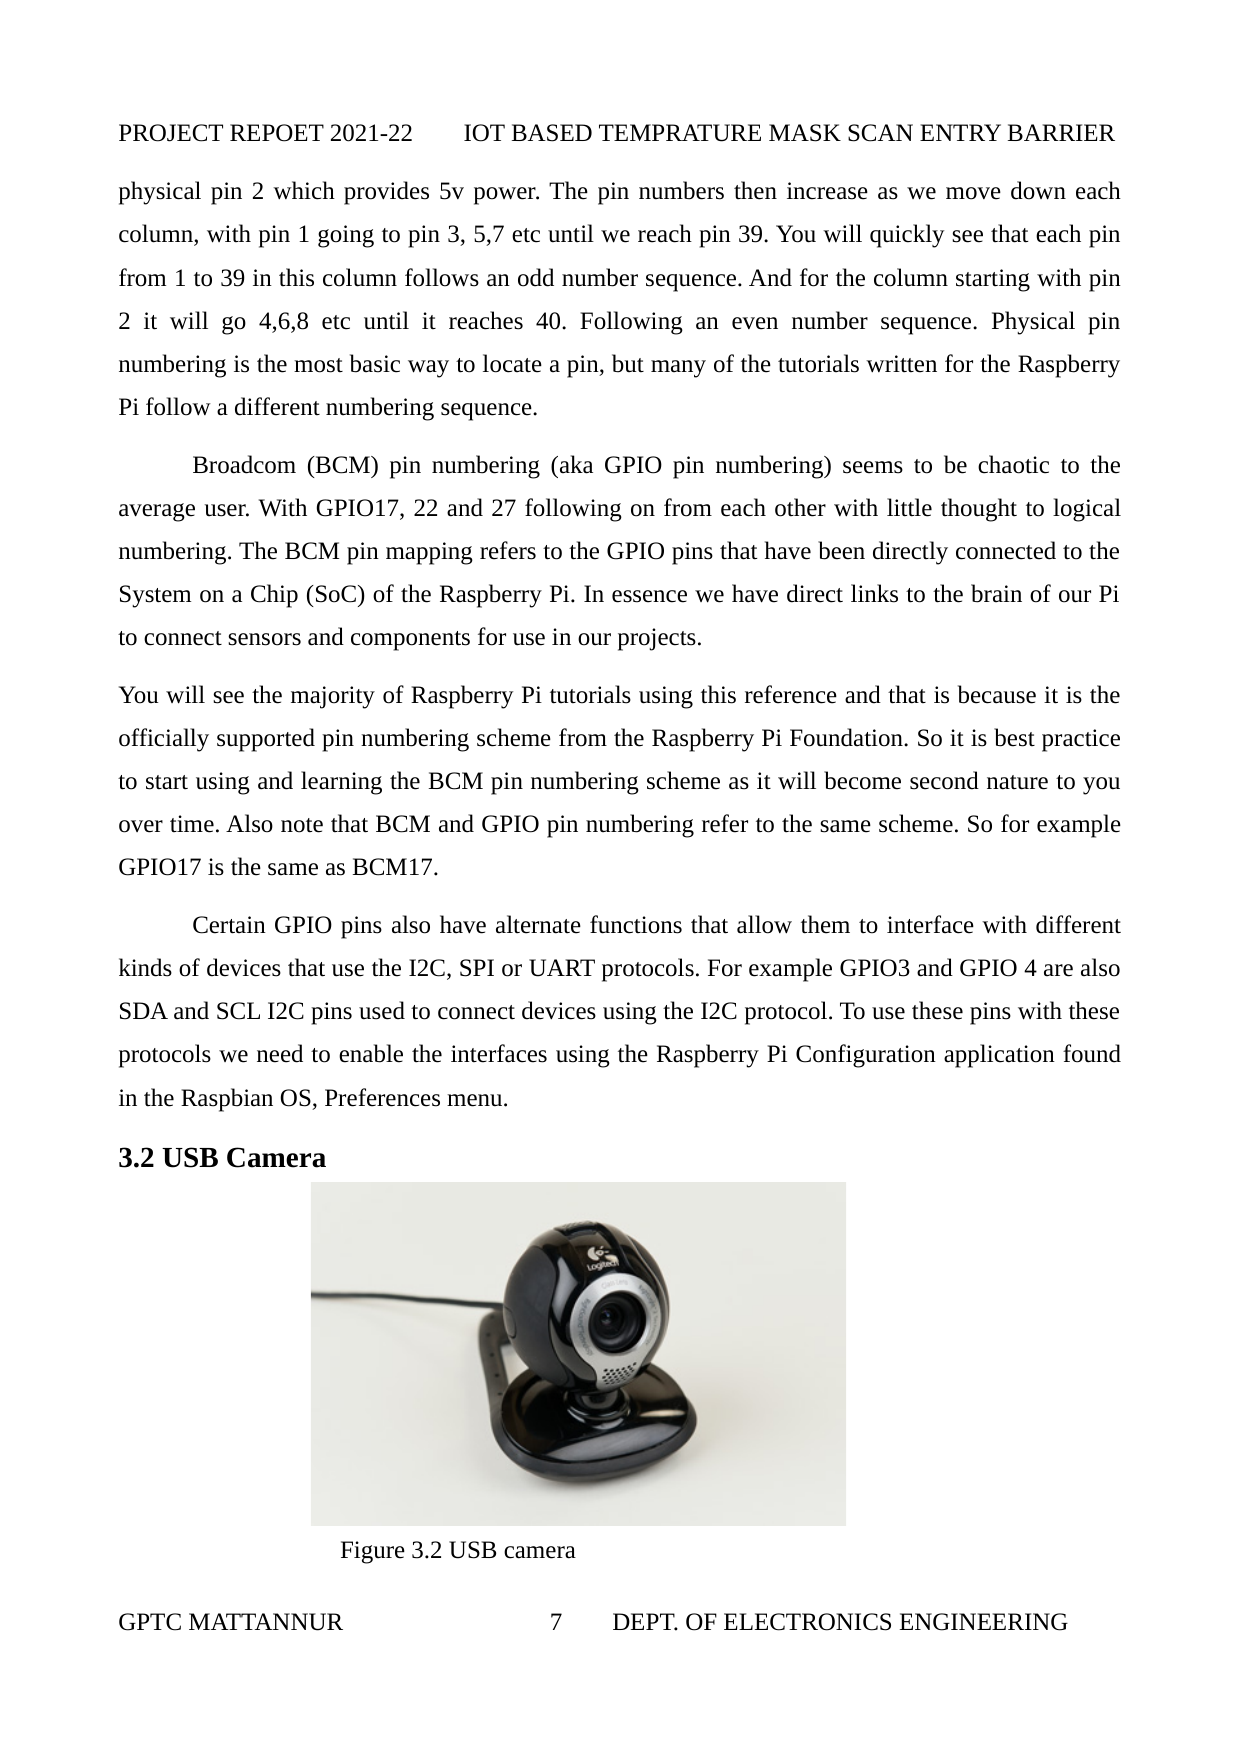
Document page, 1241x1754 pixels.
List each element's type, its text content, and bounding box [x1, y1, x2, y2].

picture [310, 1182, 847, 1526]
text Broadcom (BCM) pin numbering (aka GPIO pin numbering) seems to be chaotic to the average user. With GPIO17, 22 and 27 following on from each other with little thought to logical numbering. The BCM pin mapping refers to the GPIO pins that have been directly connected to the System on a Chip (SoC) of the Raspberry Pi. In essence we have direct links to the brain of our Pi to connect sensors and components for use in our projects. [118, 450, 1122, 651]
text Figure 3.2 USB camera [118, 1531, 1122, 1565]
text physical pin 2 which provides 5v power. The pin numbers then increase as we move down each column, with pin 1 going to pin 3, 5,7 etc until we reach pin 39. You will quickly see that each pin from 1 to 39 in this column follows an odd number sequence. And for the column starting with pin 2 it will go 4,6,8 etc until it reaches 40. Following an even number sequence. Physical pin numbering is the most basic way to locate a pin, but many of the tutorials written for the Raspberry Pi follow a different numbering sequence. [118, 176, 1122, 421]
text You will see the majority of Raspberry Pi tutorials using this reference and that is because it is the officially supported pin numbering scheme from the Raspberry Pi Foundation. So it is best practice to start using and learning the BCM pin numbering scheme as it will become second nature to you over time. Also note that BCM and GPIO pin numbering refer to the same scheme. So for example GPIO17 is the same as BCM17. [118, 680, 1122, 881]
text Certain GPIO pins also have alternate functions that allow them to interface with different kinds of devices that use the I2C, SPI or UART protocols. For example GPIO3 and GPIO 4 are also SDA and SCL I2C pins used to connect devices using the I2C protocol. To use these pins with these protocols we need to enable the interfaces using the Raspberry Pi Configuration application found in the Raspbian OS, Preferences menu. [118, 910, 1122, 1111]
text 3.2 USB Camera [118, 1140, 1122, 1174]
